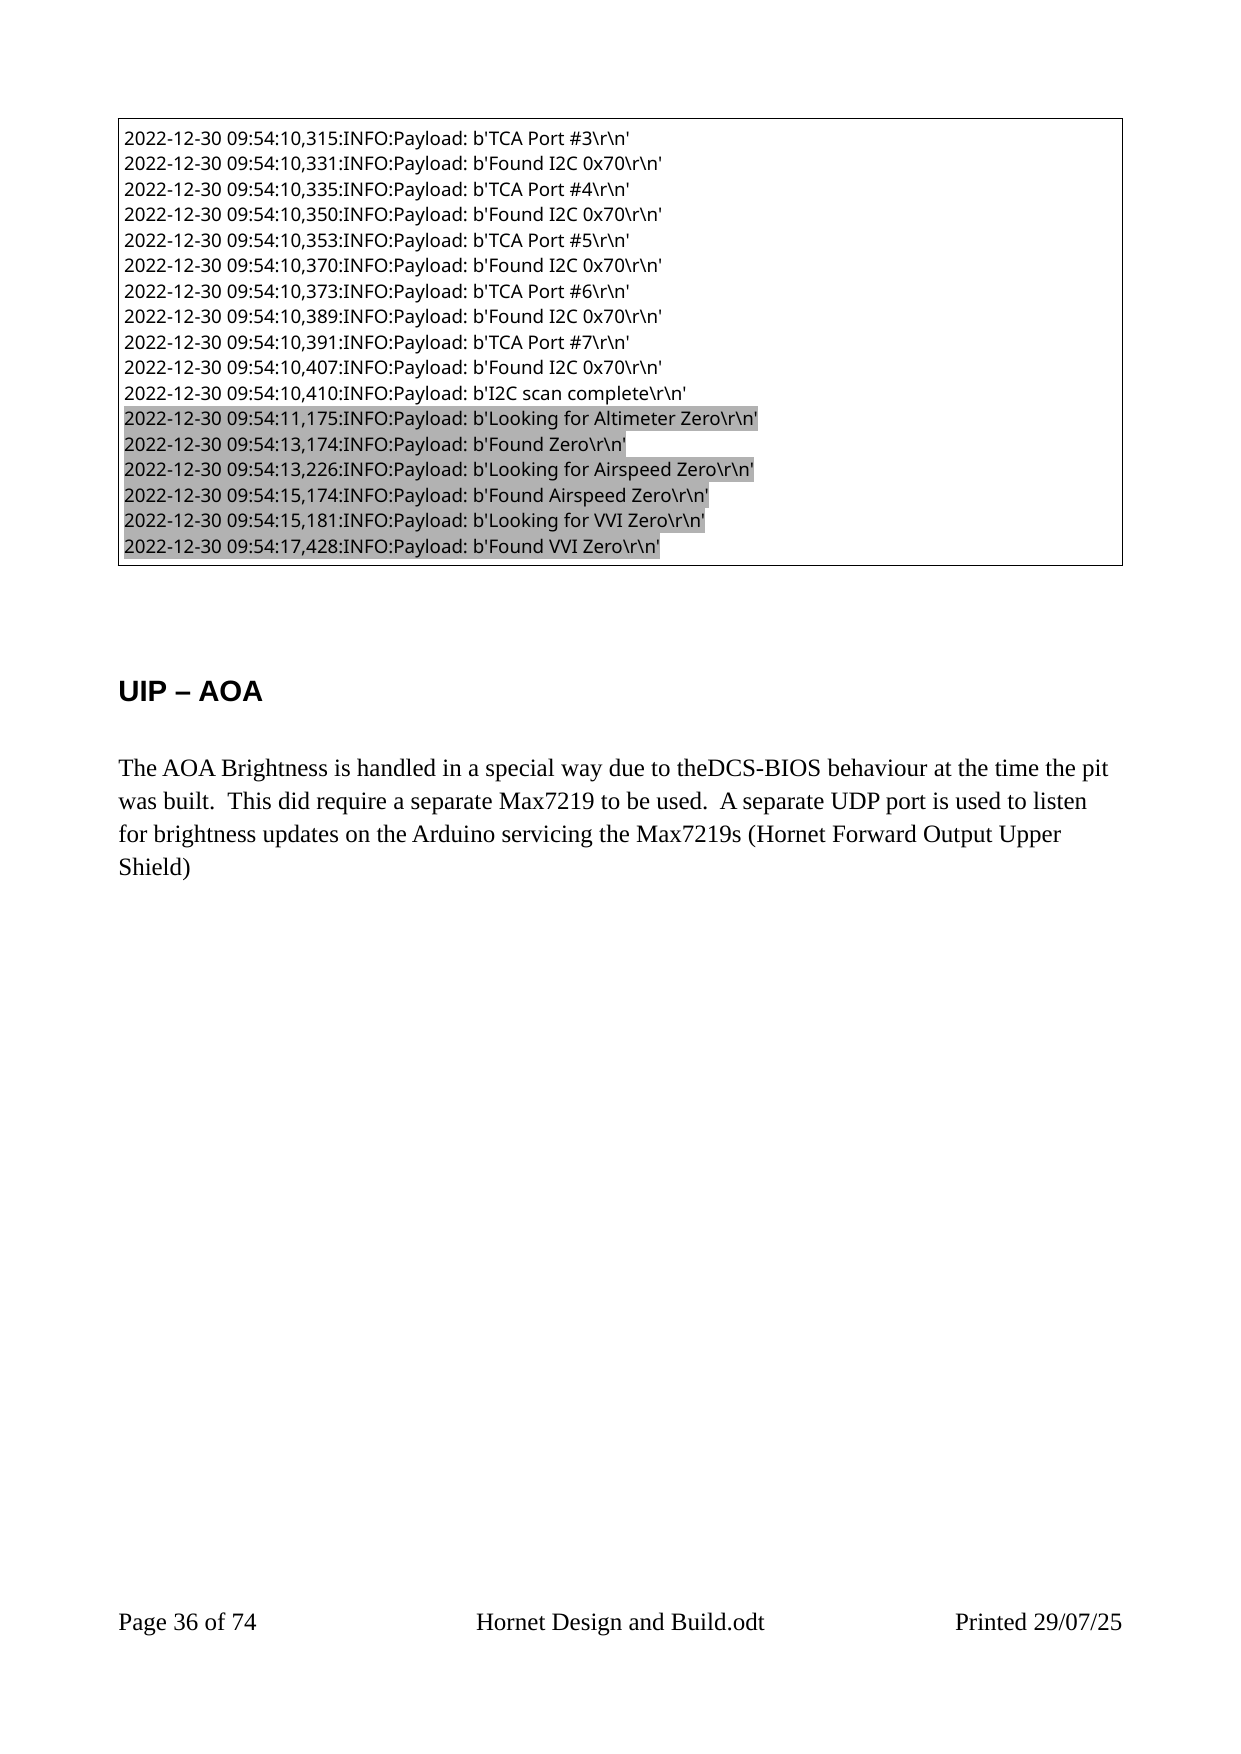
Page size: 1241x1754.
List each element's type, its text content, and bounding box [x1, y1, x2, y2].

table_header 2022-12-30 09:54:10,315:INFO:Payload: b'TCA Port #3\r\n' 2022-12-30 09:54:10,331:INFO:Payload: b'Found I2C 0x70\r\n' 2022-12-30 09:54:10,335:INFO:Payload: b'TCA Port #4\r\n' 2022-12-30 09:54:10,350:INFO:Payload: b'Found I2C 0x70\r\n' 2022-12-30 09:54:10,353:INFO:Payload: b'TCA Port #5\r\n' 2022-12-30 09:54:10,370:INFO:Payload: b'Found I2C 0x70\r\n' 2022-12-30 09:54:10,373:INFO:Payload: b'TCA Port #6\r\n' 2022-12-30 09:54:10,389:INFO:Payload: b'Found I2C 0x70\r\n' 2022-12-30 09:54:10,391:INFO:Payload: b'TCA Port #7\r\n' 2022-12-30 09:54:10,407:INFO:Payload: b'Found I2C 0x70\r\n' 2022-12-30 09:54:10,410:INFO:Payload: b'I2C scan complete\r\n' 2022-12-30 09:54:11,175:INFO:Payload: b'Looking for Altimeter Zero\r\n' 2022-12-30 09:54:13,174:INFO:Payload: b'Found Zero\r\n' 2022-12-30 09:54:13,226:INFO:Payload: b'Looking for Airspeed Zero\r\n' 2022-12-30 09:54:15,174:INFO:Payload: b'Found Airspeed Zero\r\n' 2022-12-30 09:54:15,181:INFO:Payload: b'Looking for VVI Zero\r\n' 2022-12-30 09:54:17,428:INFO:Payload: b'Found VVI Zero\r\n' [119, 119, 1122, 564]
text The AOA Brightness is handled in a special way due to theDCS-BIOS behaviour at the time the pit was built. This did require a separate Max7219 to be used. A separate UDP port is used to listen for brightness updates on the Arduino servicing the Max7219s (Hornet Forward Output Upper Shield) [118, 753, 1122, 881]
subtitle UIP – AOA [118, 674, 1122, 708]
